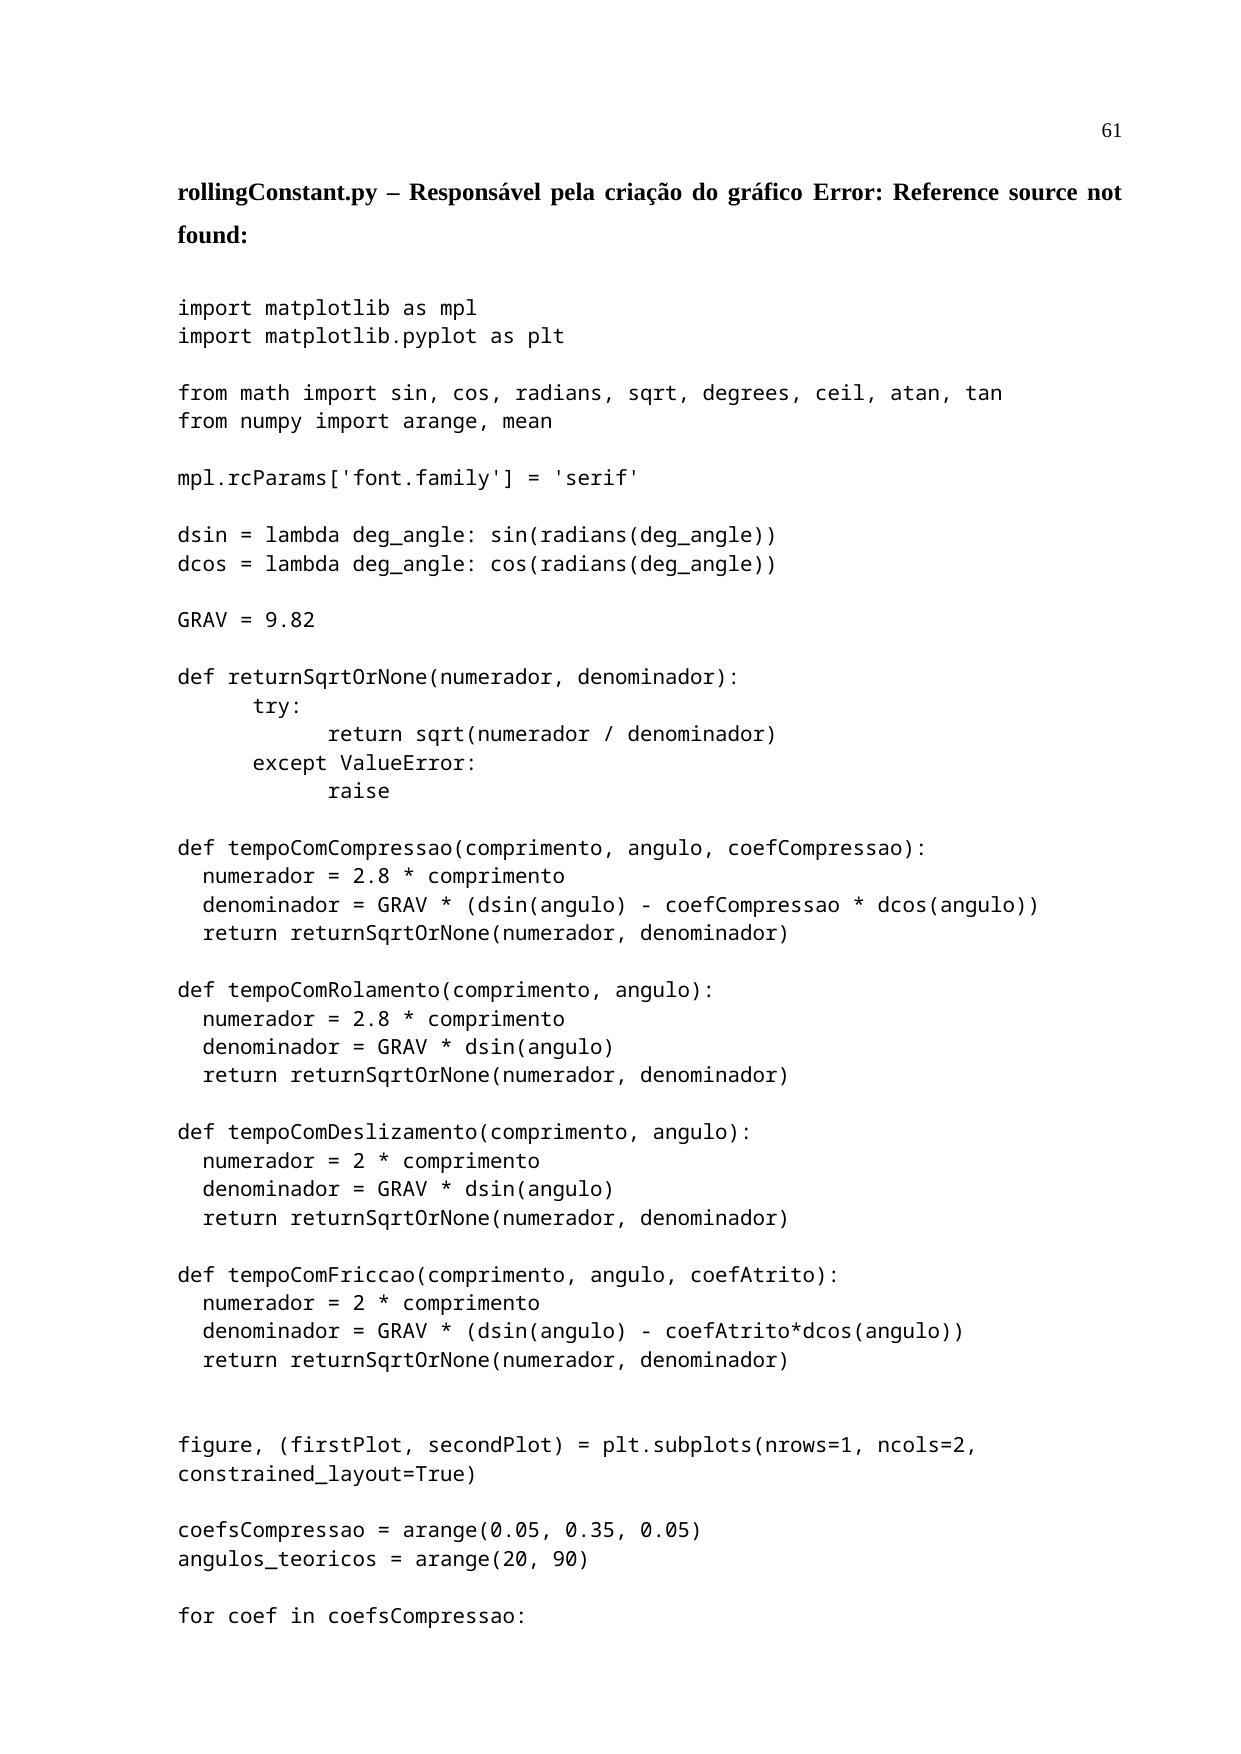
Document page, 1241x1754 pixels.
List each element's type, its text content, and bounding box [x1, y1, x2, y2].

text except ValueError: [177, 748, 1122, 776]
text import matplotlib.pyplot as plt [177, 321, 1122, 350]
text denominador = GRAV * (dsin(angulo) - coefAtrito*dcos(angulo)) [177, 1317, 1122, 1345]
text numerador = 2 * comprimento [177, 1288, 1122, 1317]
text denominador = GRAV * dsin(angulo) [177, 1032, 1122, 1061]
text mpl.rcParams['font.family'] = 'serif' [177, 463, 1122, 492]
text try: [177, 691, 1122, 719]
text numerador = 2.8 * comprimento [177, 1004, 1122, 1032]
text return sqrt(numerador / denominador) [177, 719, 1122, 748]
text def returnSqrtOrNone(numerador, denominador): [177, 662, 1122, 691]
text def tempoComRolamento(comprimento, angulo): [177, 975, 1122, 1004]
text def tempoComDeslizamento(comprimento, angulo): [177, 1117, 1122, 1146]
text dcos = lambda deg_angle: cos(radians(deg_angle)) [177, 549, 1122, 577]
text return returnSqrtOrNone(numerador, denominador) [177, 918, 1122, 947]
text import matplotlib as mpl [177, 293, 1122, 321]
text def tempoComCompressao(comprimento, angulo, coefCompressao): [177, 833, 1122, 862]
text rollingConstant.py – Responsável pela criação do gráfico Error: Reference source not found: [177, 177, 1122, 249]
text angulos_teoricos = arange(20, 90) [177, 1544, 1122, 1572]
text for coef in coefsCompressao: [177, 1601, 1122, 1629]
text GRAV = 9.82 [177, 606, 1122, 634]
text figure, (firstPlot, secondPlot) = plt.subplots(nrows=1, ncols=2, constrained_layout=True) [177, 1430, 1122, 1487]
text denominador = GRAV * dsin(angulo) [177, 1174, 1122, 1203]
text numerador = 2.8 * comprimento [177, 862, 1122, 890]
text coefsCompressao = arange(0.05, 0.35, 0.05) [177, 1516, 1122, 1544]
text from math import sin, cos, radians, sqrt, degrees, ceil, atan, tan [177, 378, 1122, 407]
text numerador = 2 * comprimento [177, 1146, 1122, 1174]
text from numpy import arange, mean [177, 407, 1122, 435]
text return returnSqrtOrNone(numerador, denominador) [177, 1203, 1122, 1231]
text return returnSqrtOrNone(numerador, denominador) [177, 1061, 1122, 1089]
text return returnSqrtOrNone(numerador, denominador) [177, 1345, 1122, 1373]
text denominador = GRAV * (dsin(angulo) - coefCompressao * dcos(angulo)) [177, 890, 1122, 918]
text def tempoComFriccao(comprimento, angulo, coefAtrito): [177, 1260, 1122, 1288]
text raise [177, 776, 1122, 805]
text dsin = lambda deg_angle: sin(radians(deg_angle)) [177, 520, 1122, 549]
